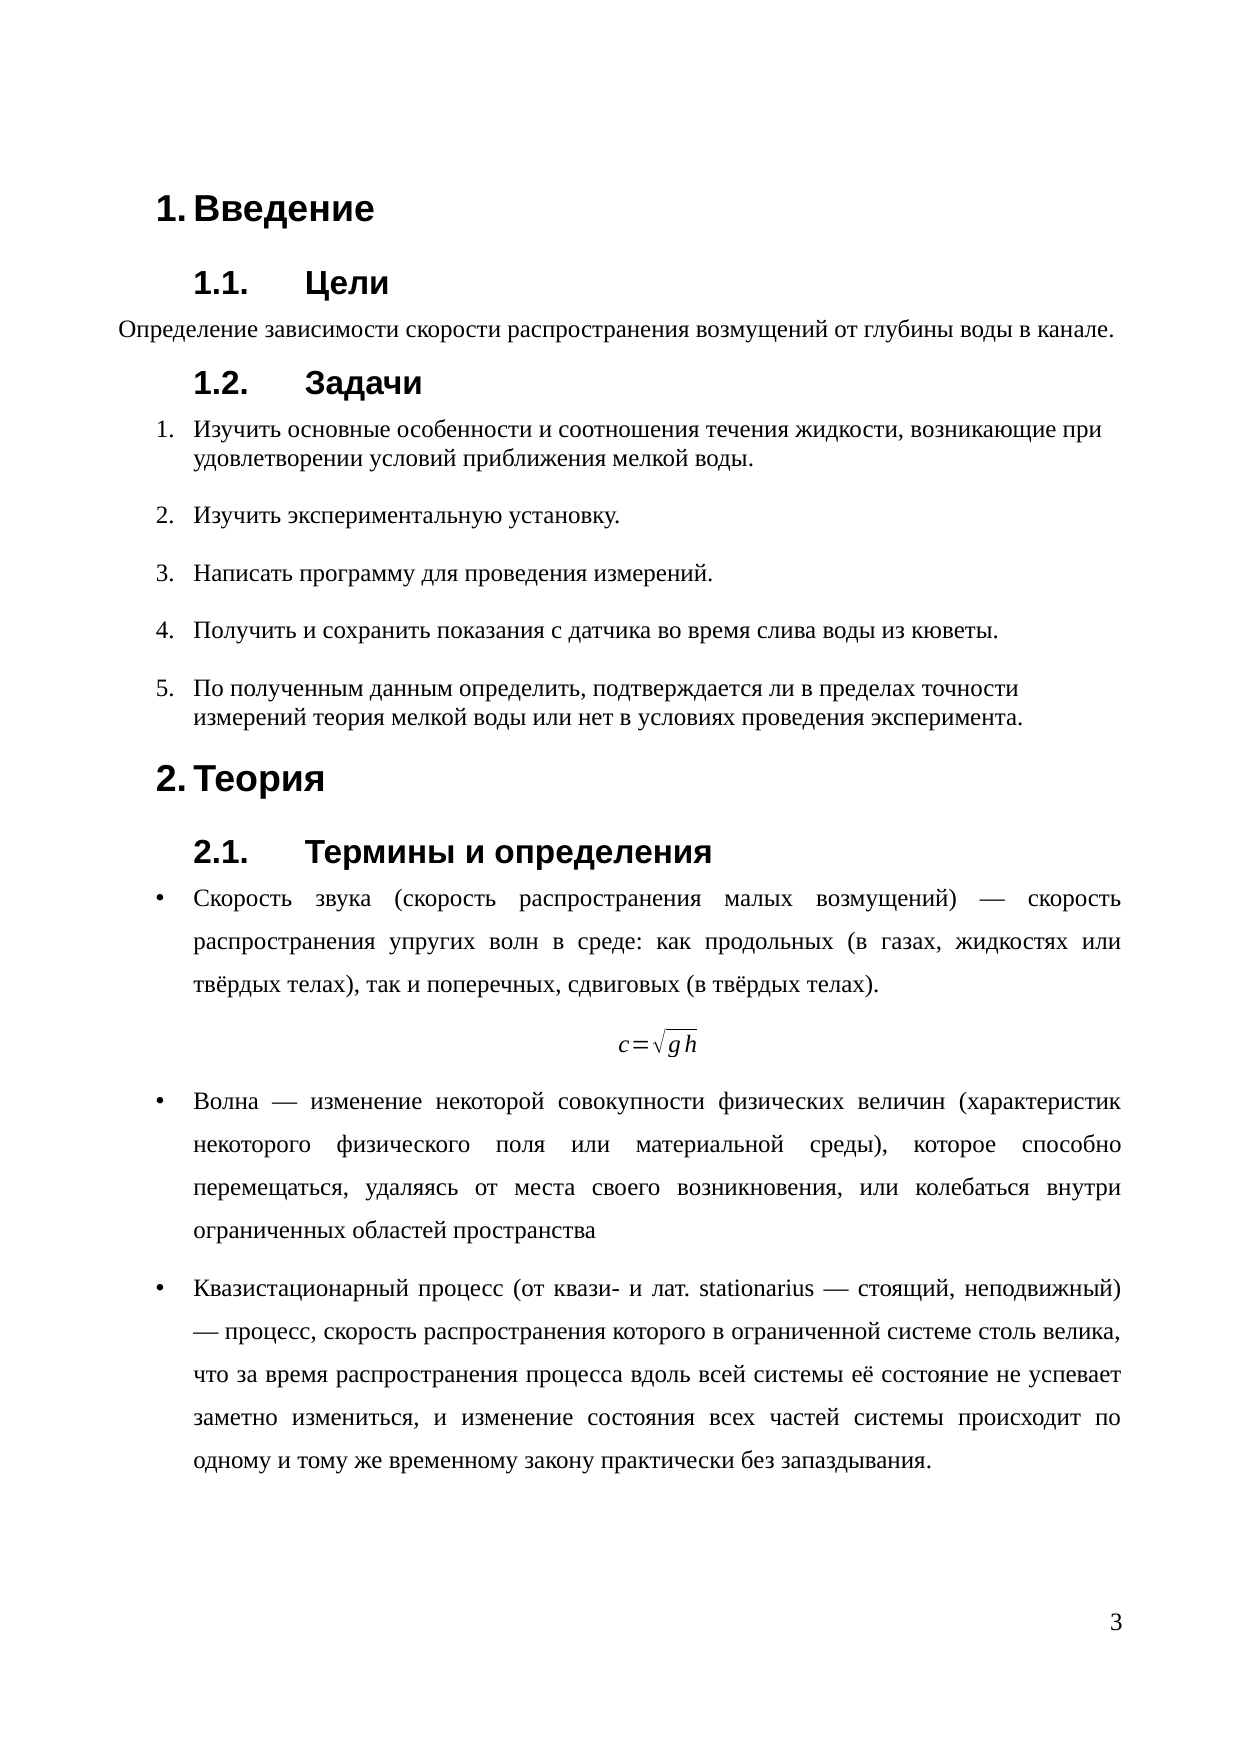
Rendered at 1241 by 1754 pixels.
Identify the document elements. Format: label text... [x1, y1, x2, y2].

subtitle Теория [156, 756, 1122, 799]
list Изучить экспериментальную установку. [156, 500, 1122, 529]
subtitle Введение [156, 186, 1122, 229]
subtitle Цели [193, 263, 1122, 301]
list Получить и сохранить показания с датчика во время слива воды из кюветы. [156, 616, 1122, 644]
list Волна — изменение некоторой совокупности физических величин (характеристик некоторого физического поля или материальной среды), которое способно перемещаться, удаляясь от места своего возникновения, или колебаться внутри ограниченных областей пространства [156, 1086, 1122, 1244]
subtitle Термины и определения [193, 832, 1122, 871]
list Скорость звука (скорость распространения малых возмущений) — скорость распространения упругих волн в среде: как продольных (в газах, жидкостях или твёрдых телах), так и поперечных, сдвиговых (в твёрдых телах). [156, 883, 1122, 998]
list По полученным данным определить, подтверждается ли в пределах точности измерений теория мелкой воды или нет в условиях проведения эксперимента. [156, 673, 1122, 731]
subtitle Задачи [193, 363, 1122, 402]
list Написать программу для проведения измерений. [156, 558, 1122, 587]
list Квазистационарный процесс (от квази- и лат. stationarius — стоящий, неподвижный) — процесс, скорость распространения которого в ограниченной системе столь велика, что за время распространения процесса вдоль всей системы её состояние не успевает заметно измениться, и изменение состояния всех частей системы происходит по одному и тому же временному закону практически без запаздывания. [156, 1273, 1122, 1474]
list Изучить основные особенности и соотношения течения жидкости, возникающие при удовлетворении условий приближения мелкой воды. [156, 414, 1122, 472]
text Определение зависимости скорости распространения возмущений от глубины воды в канале. [118, 314, 1122, 342]
